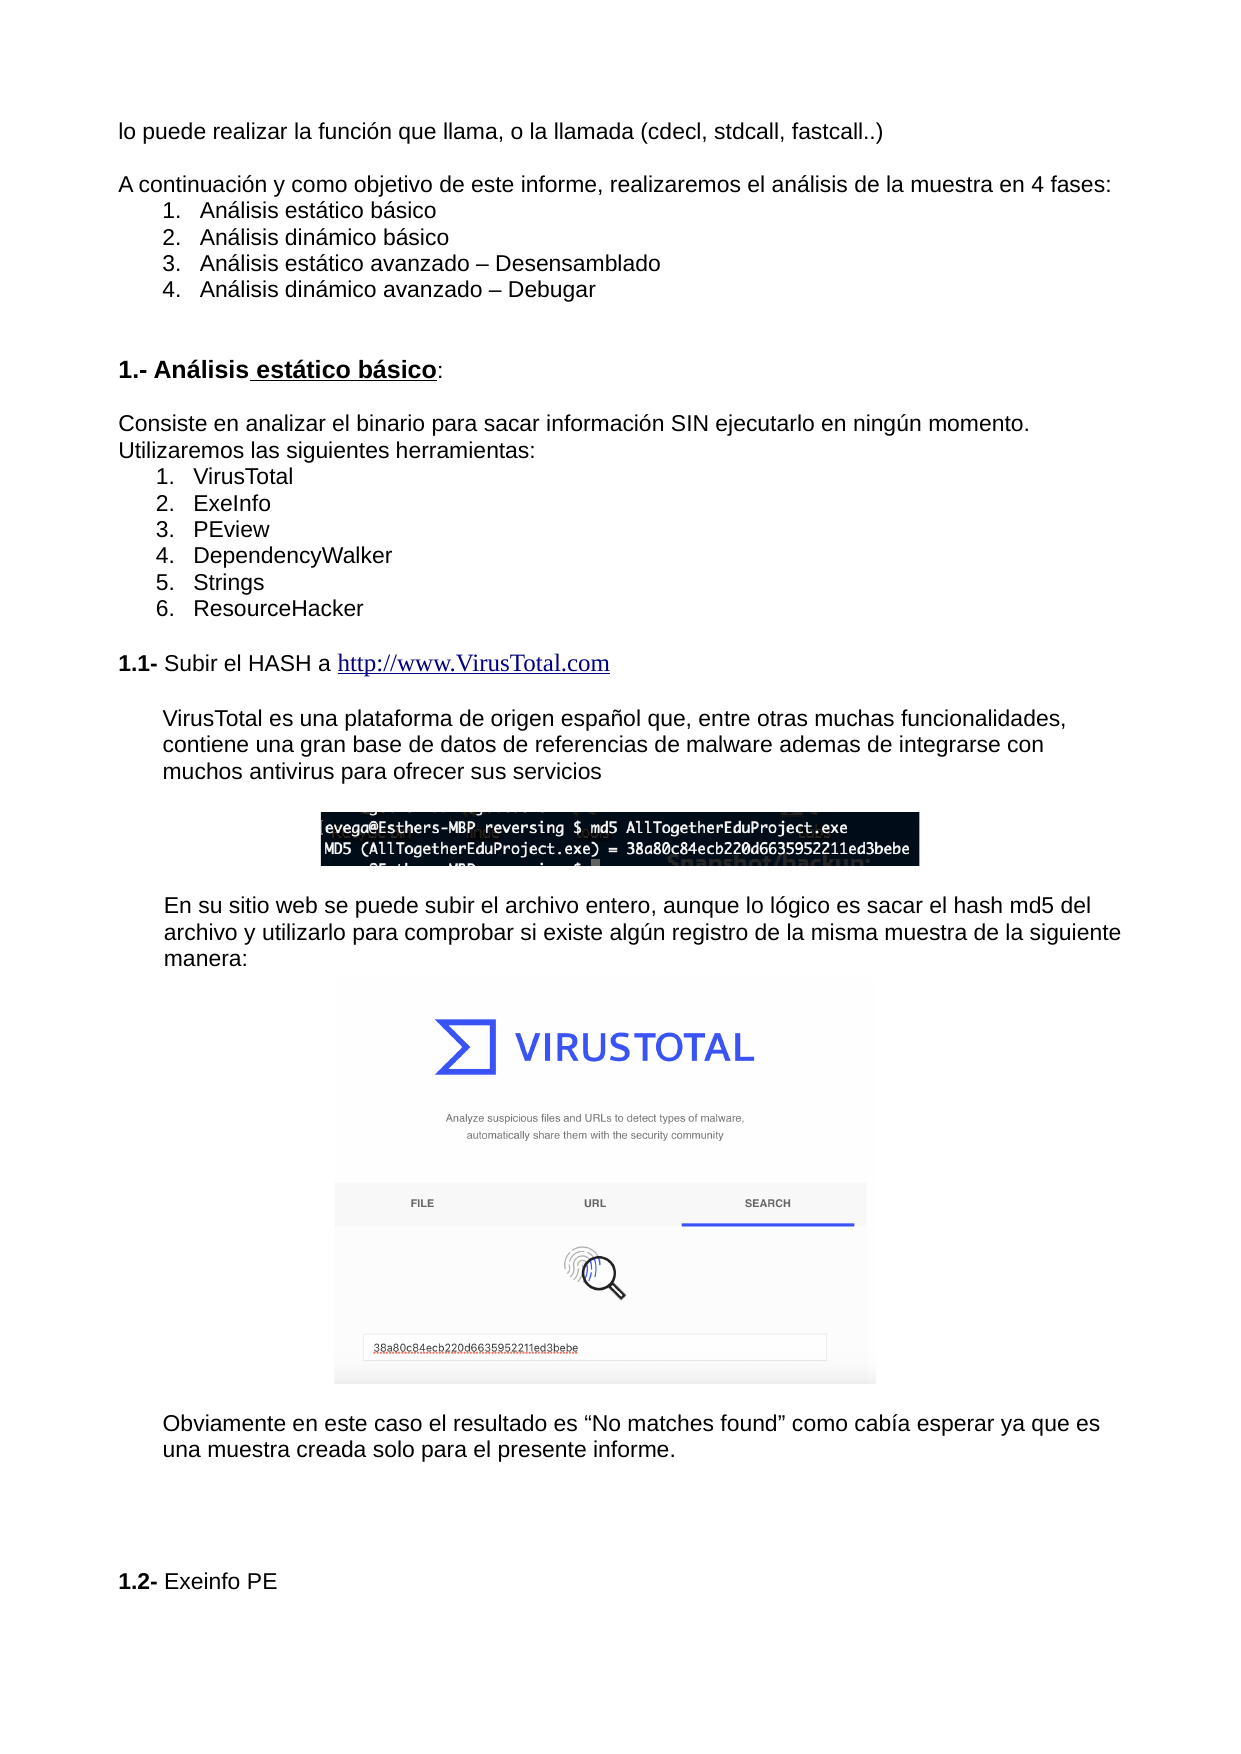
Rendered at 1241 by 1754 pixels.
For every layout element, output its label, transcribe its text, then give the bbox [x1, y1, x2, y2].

text lo puede realizar la función que llama, o la llamada (cdecl, stdcall, fastcall..) [118, 118, 1122, 144]
text 1.1- Subir el HASH a http://www.VirusTotal.com [118, 648, 1122, 676]
picture [320, 812, 920, 866]
list ResourceHacker [156, 595, 1122, 621]
list PEview [156, 516, 1122, 542]
list Análisis dinámico avanzado – Debugar [162, 276, 1122, 303]
text 1.- Análisis estático básico: [118, 355, 1122, 384]
text 1.2- Exeinfo PE [118, 1568, 1122, 1594]
list Análisis dinámico básico [162, 223, 1122, 250]
list Strings [156, 568, 1122, 595]
list Análisis estático avanzado – Desensamblado [162, 250, 1122, 276]
text En su sitio web se puede subir el archivo entero, aunque lo lógico es sacar el hash md5 del archivo y utilizarlo para comprobar si existe algún registro de la misma muestra de la siguiente manera: [164, 892, 1122, 971]
text Obviamente en este caso el resultado es “No matches found” como cabía esperar ya que es una muestra creada solo para el presente informe. [162, 1410, 1122, 1462]
list Análisis estático básico [162, 197, 1122, 223]
list ExeInfo [156, 489, 1122, 516]
picture [334, 977, 877, 1384]
text Utilizaremos las siguientes herramientas: [118, 437, 1122, 463]
text Consiste en analizar el binario para sacar información SIN ejecutarlo en ningún momento. [118, 410, 1122, 437]
list DependencyWalker [156, 542, 1122, 568]
list VirusTotal [156, 463, 1122, 489]
text A continuación y como objetivo de este informe, realizaremos el análisis de la muestra en 4 fases: [118, 171, 1122, 197]
text VirusTotal es una plataforma de origen español que, entre otras muchas funcionalidades, contiene una gran base de datos de referencias de malware ademas de integrarse con muchos antivirus para ofrecer sus servicios [162, 705, 1122, 784]
